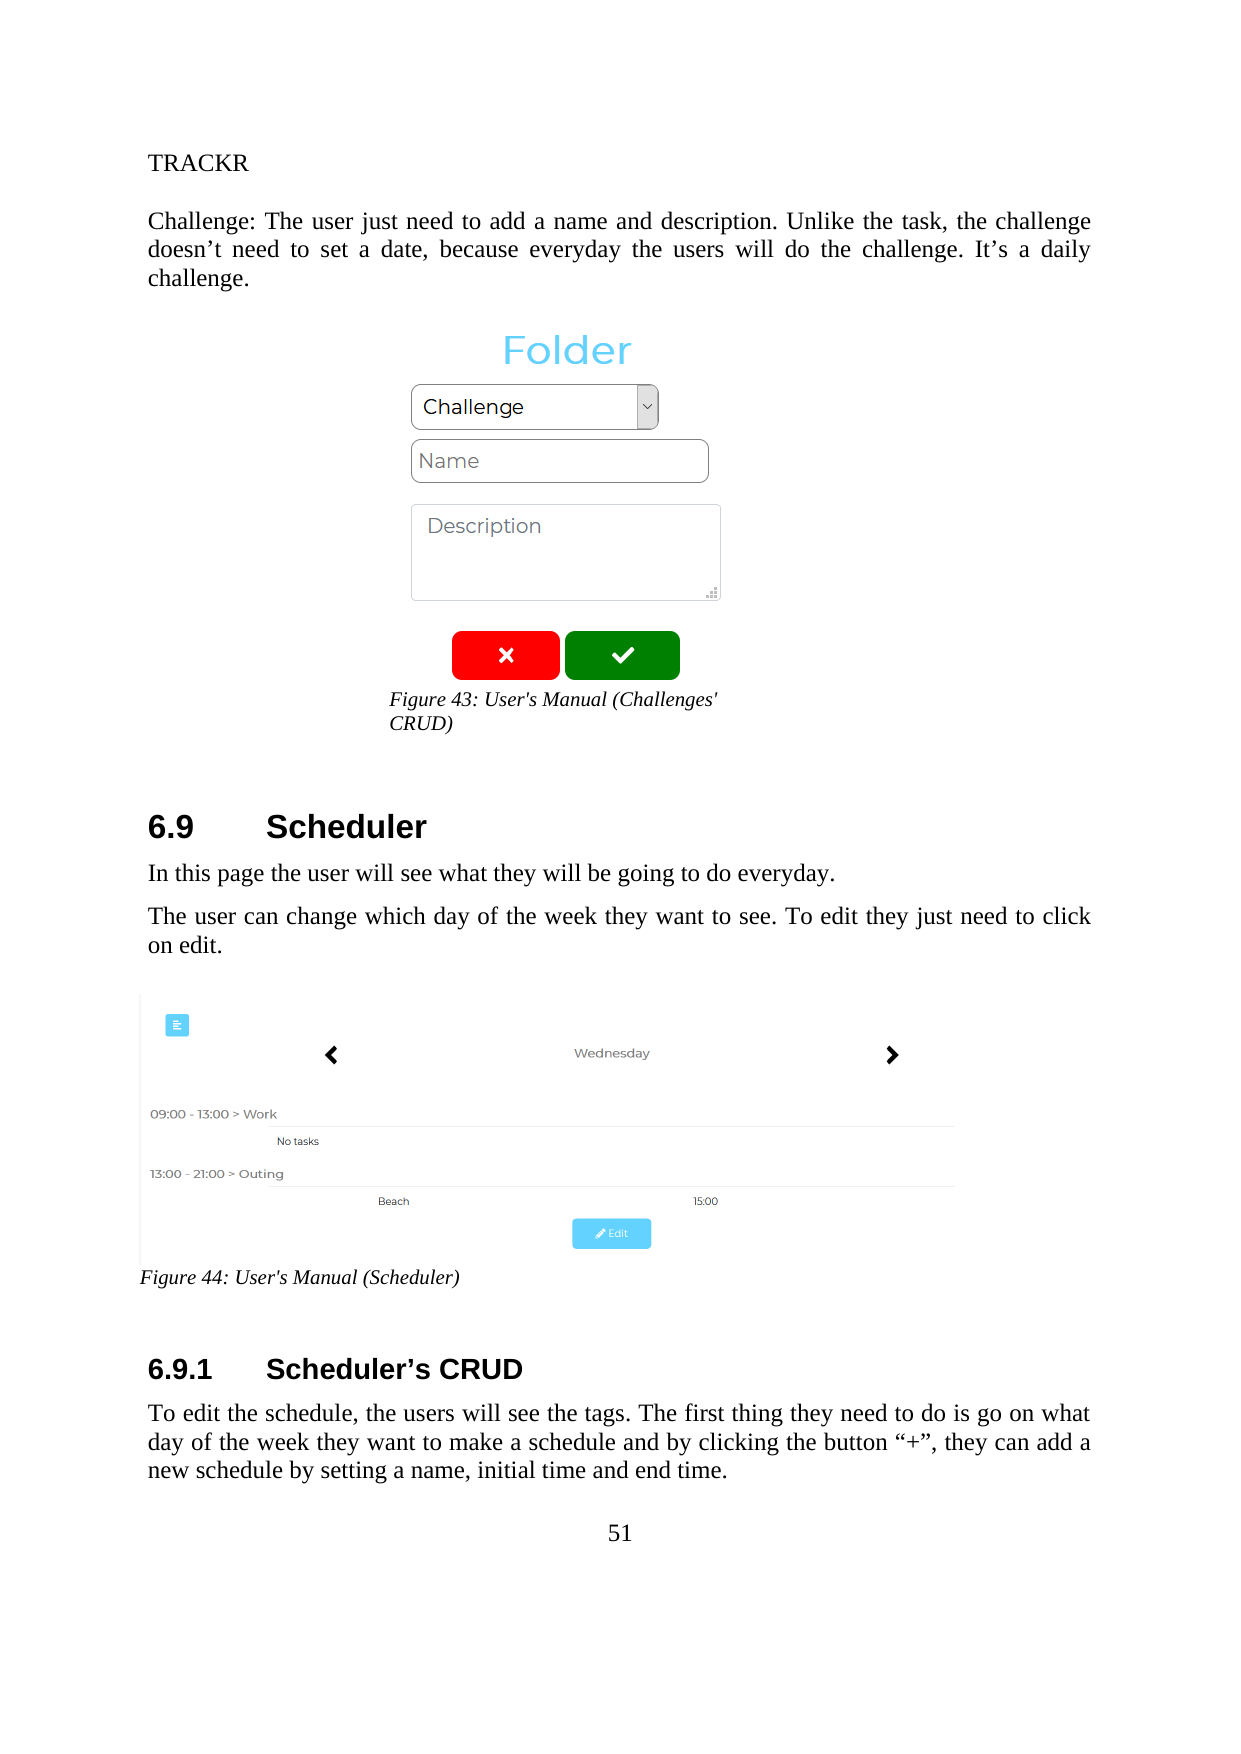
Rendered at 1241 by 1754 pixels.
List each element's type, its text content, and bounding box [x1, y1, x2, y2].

subtitle Scheduler [148, 807, 1093, 846]
text Figure 43: User's Manual (Challenges' CRUD) [389, 688, 758, 735]
text To edit the schedule, the users will see the tags. The first thing they need to do is go on what day of the week they want to make a schedule and by clicking the button “+”, they can add a new schedule by setting a name, initial time and end time. [148, 1398, 1093, 1484]
text Figure 44: User's Manual (Scheduler) [139, 1265, 1084, 1289]
picture [139, 994, 1085, 1265]
picture [389, 326, 758, 688]
text [139, 982, 1084, 994]
text [389, 314, 758, 326]
text In this page the user will see what they will be going to do everyday. [148, 858, 1093, 887]
subtitle Scheduler’s CRUD [148, 1352, 1093, 1385]
text The user can change which day of the week they want to see. To edit they just need to click on edit. [148, 901, 1093, 959]
text Challenge: The user just need to add a name and description. Unlike the task, the challenge doesn’t need to set a date, because everyday the users will do the challenge. It’s a daily challenge. [148, 206, 1093, 292]
